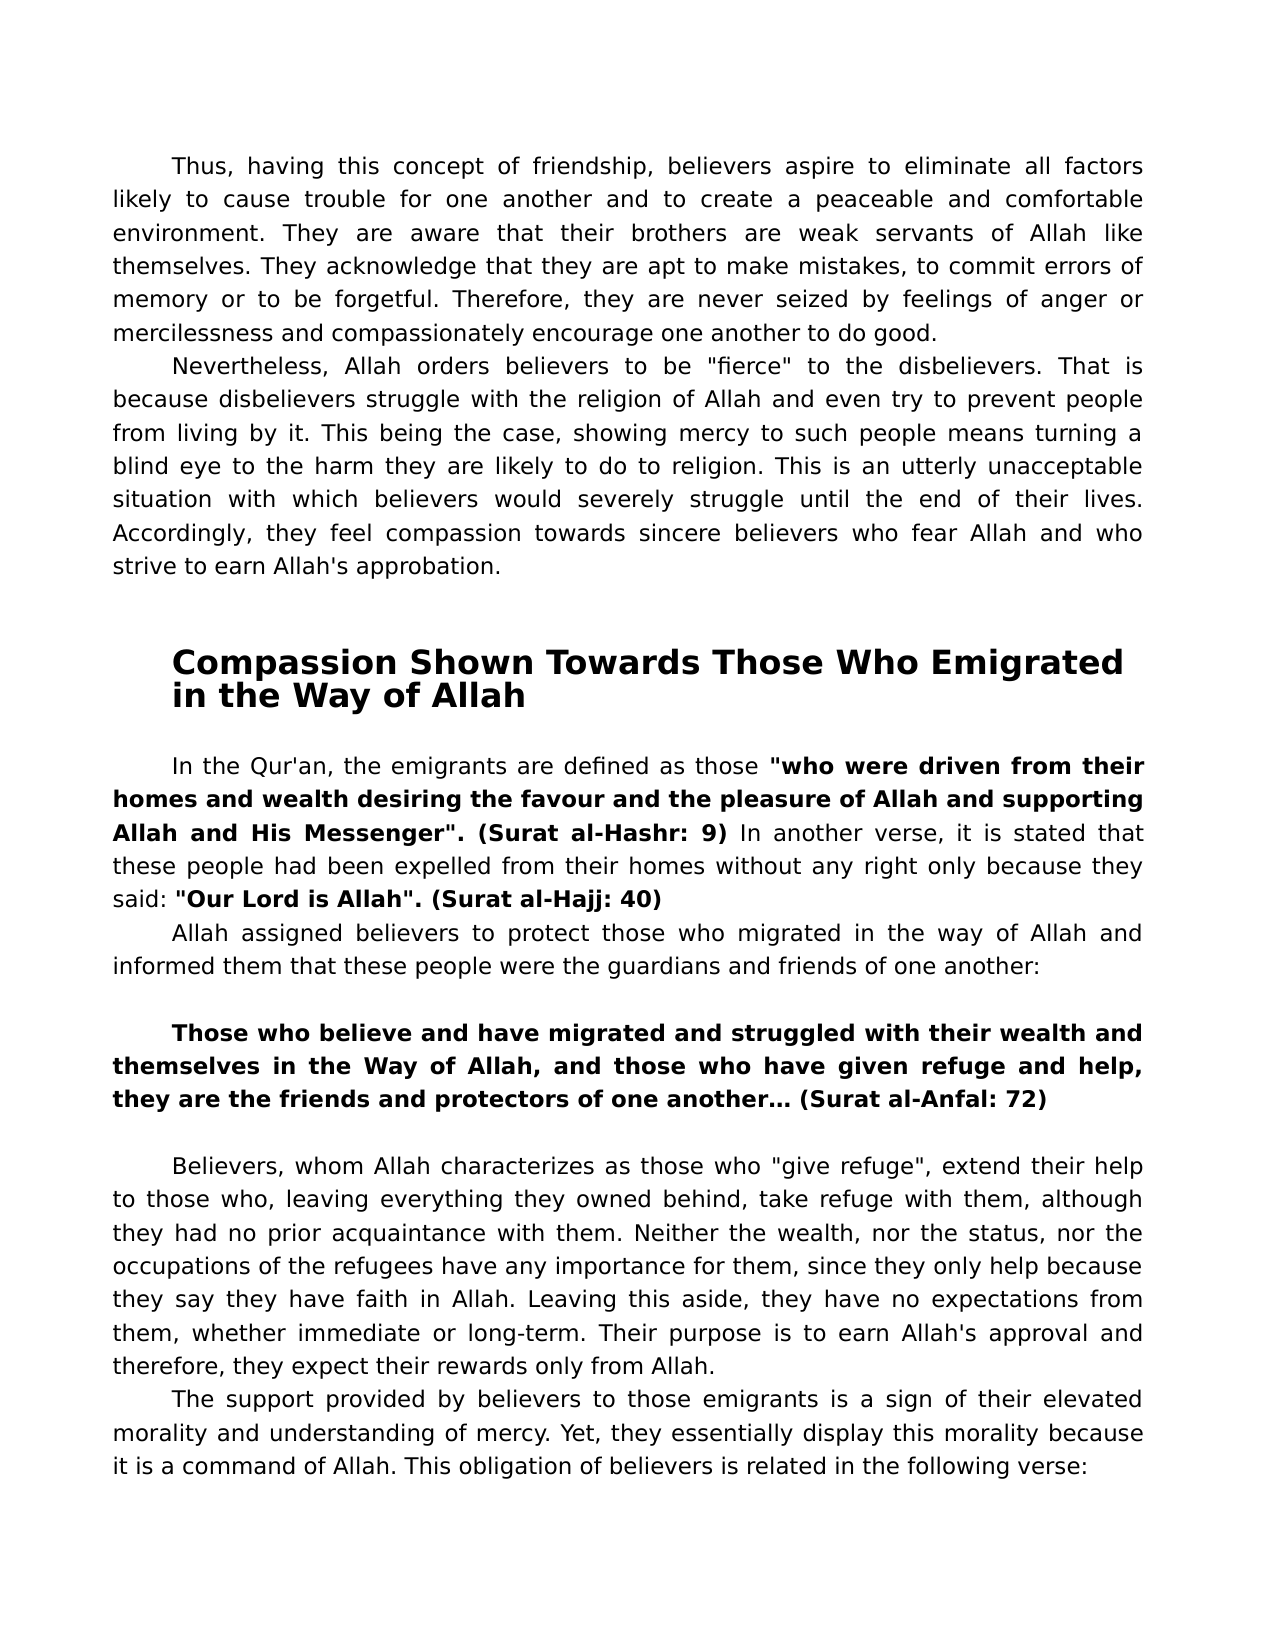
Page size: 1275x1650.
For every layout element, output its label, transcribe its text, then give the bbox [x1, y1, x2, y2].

text Thus, having this concept of friendship, believers aspire to eliminate all factors likely to cause trouble for one another and to create a peaceable and comfortable environment. They are aware that their brothers are weak servants of Allah like themselves. They acknowledge that they are apt to make mistakes, to commit errors of memory or to be forgetful. Therefore, they are never seized by feelings of anger or mercilessness and compassionately encourage one another to do good. [112, 148, 1145, 348]
text Nevertheless, Allah orders believers to be "fierce" to the disbelievers. That is because disbelievers struggle with the religion of Allah and even try to prevent people from living by it. This being the case, showing mercy to such people means turning a blind eye to the harm they are likely to do to religion. This is an utterly unacceptable situation with which believers would severely struggle until the end of their lives. Accordingly, they feel compassion towards sincere believers who fear Allah and who strive to earn Allah's approbation. [112, 348, 1145, 581]
text In the Qur'an, the emigrants are defined as those "who were driven from their homes and wealth desiring the favour and the pleasure of Allah and supporting Allah and His Messenger". (Surat al-Hashr: 9) In another verse, it is stated that these people had been expelled from their homes without any right only because they said: "Our Lord is Allah". (Surat al-Hajj: 40) [112, 748, 1145, 914]
text Those who believe and have migrated and struggled with their wealth and themselves in the Way of Allah, and those who have given refuge and help, they are the friends and protectors of one another… (Surat al-Anfal: 72) [112, 1014, 1145, 1114]
text in the Way of Allah [112, 681, 1145, 714]
text The support provided by believers to those emigrants is a sign of their elevated morality and understanding of mercy. Yet, they essentially display this morality because it is a command of Allah. This obligation of believers is related in the following verse: [112, 1381, 1145, 1481]
text Compassion Shown Towards Those Who Emigrated [112, 648, 1145, 681]
text Believers, whom Allah characterizes as those who "give refuge", extend their help to those who, leaving everything they owned behind, take refuge with them, although they had no prior acquaintance with them. Neither the wealth, nor the status, nor the occupations of the refugees have any importance for them, since they only help because they say they have faith in Allah. Leaving this aside, they have no expectations from them, whether immediate or long-term. Their purpose is to earn Allah's approval and therefore, they expect their rewards only from Allah. [112, 1148, 1145, 1381]
text Allah assigned believers to protect those who migrated in the way of Allah and informed them that these people were the guardians and friends of one another: [112, 914, 1145, 981]
